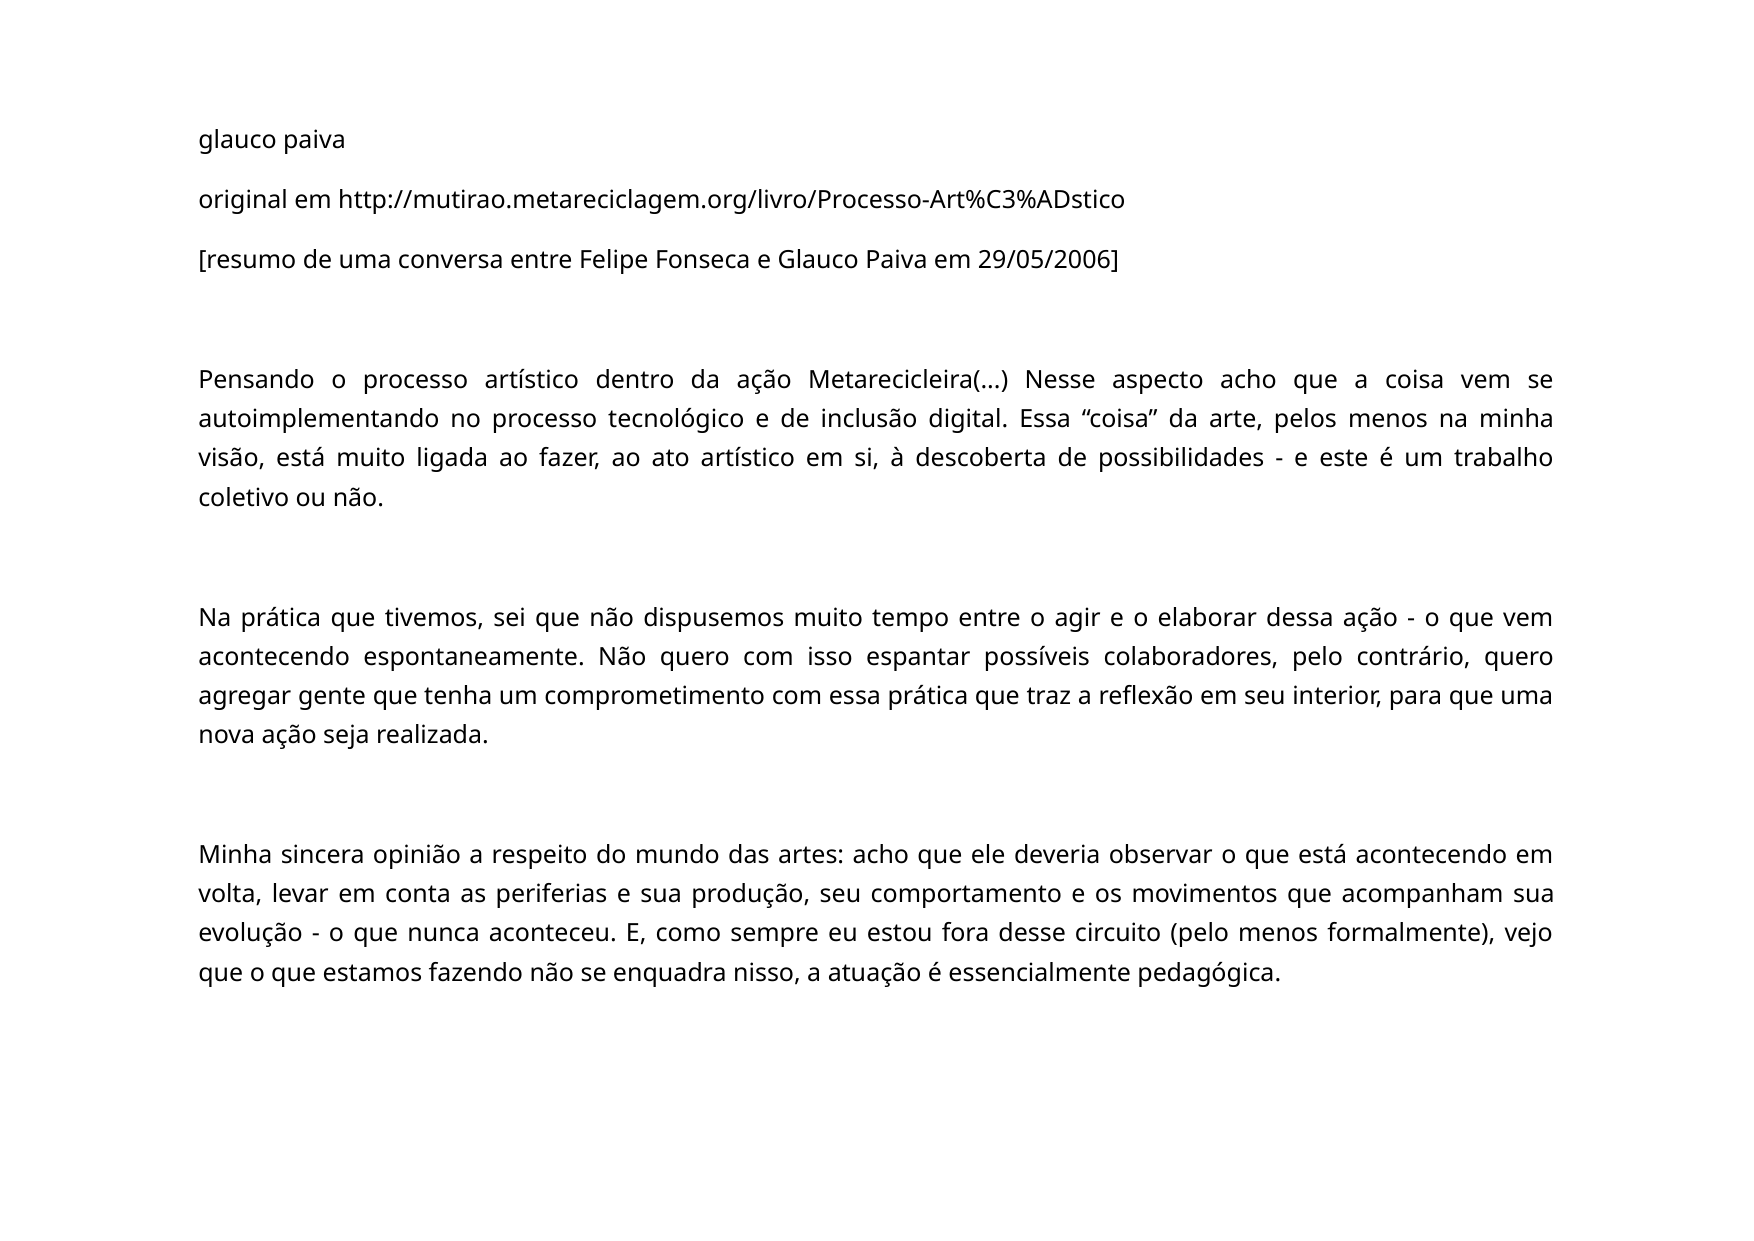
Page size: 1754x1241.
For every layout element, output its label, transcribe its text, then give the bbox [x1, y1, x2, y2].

text Minha sincera opinião a respeito do mundo das artes: acho que ele deveria observar o que está acontecendo em volta, levar em conta as periferias e sua produção, seu comportamento e os movimentos que acompanham sua evolução - o que nunca aconteceu. E, como sempre eu estou fora desse circuito (pelo menos formalmente), vejo que o que estamos fazendo não se enquadra nisso, a atuação é essencialmente pedagógica. [198, 837, 1556, 988]
text [resumo de uma conversa entre Felipe Fonseca e Glauco Paiva em 29/05/2006] [198, 242, 1556, 276]
text glauco paiva [198, 122, 1556, 156]
text original em http://mutirao.metareciclagem.org/livro/Processo-Art%C3%ADstico [198, 182, 1556, 216]
text Pensando o processo artístico dentro da ação Metarecicleira(...) Nesse aspecto acho que a coisa vem se autoimplementando no processo tecnológico e de inclusão digital. Essa “coisa” da arte, pelos menos na minha visão, está muito ligada ao fazer, ao ato artístico em si, à descoberta de possibilidades - e este é um trabalho coletivo ou não. [198, 362, 1556, 513]
text Na prática que tivemos, sei que não dispusemos muito tempo entre o agir e o elaborar dessa ação - o que vem acontecendo espontaneamente. Não quero com isso espantar possíveis colaboradores, pelo contrário, quero agregar gente que tenha um comprometimento com essa prática que traz a reflexão em seu interior, para que uma nova ação seja realizada. [198, 599, 1556, 751]
